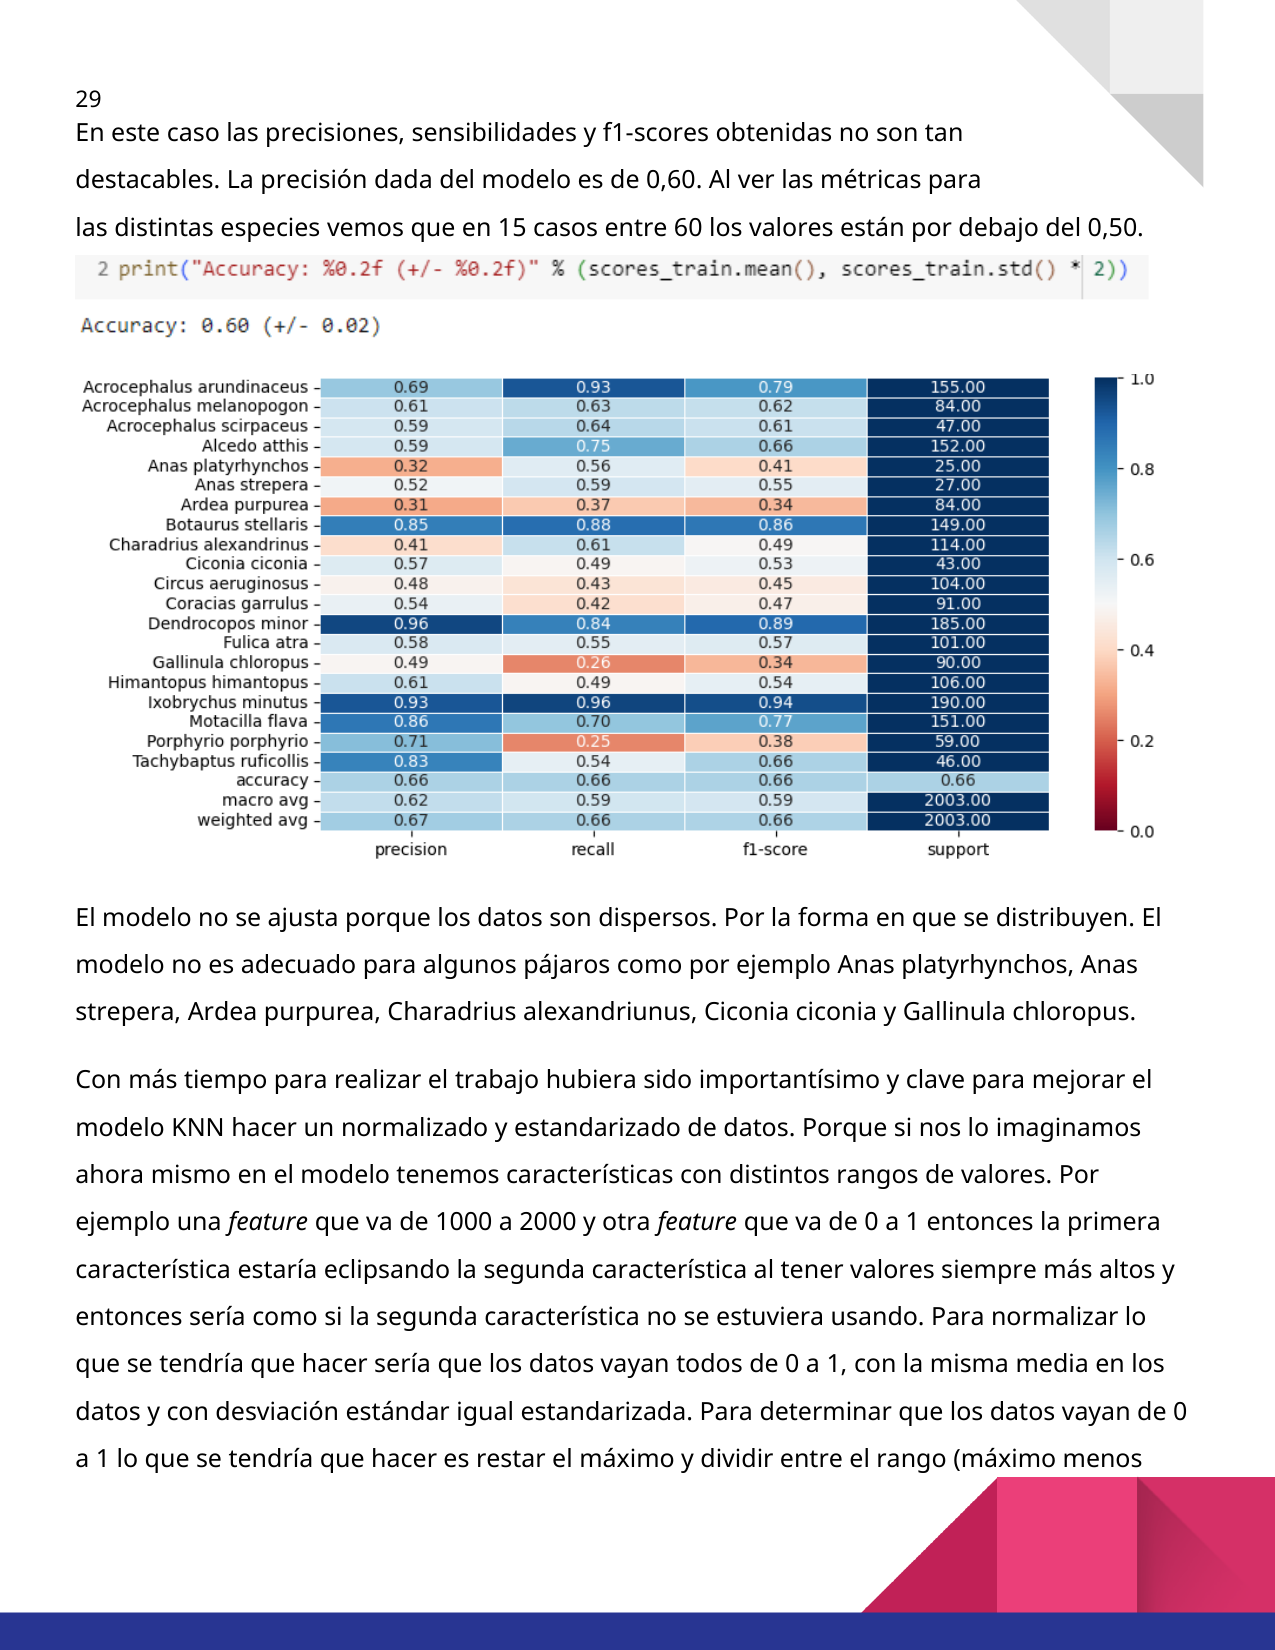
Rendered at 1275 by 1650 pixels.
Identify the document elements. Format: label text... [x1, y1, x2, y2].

picture [75, 374, 1176, 867]
picture [0, 1475, 1275, 1650]
picture [1015, 0, 1204, 188]
text En este caso las precisiones, sensibilidades y f1-scores obtenidas no son tan destacables. La precisión dada del modelo es de 0,60. Al ver las métricas para las distintas especies vemos que en 15 casos entre 60 los valores están por debajo del 0,50. [75, 114, 1198, 341]
text El modelo no se ajusta porque los datos son dispersos. Por la forma en que se distribuyen. El modelo no es adecuado para algunos pájaros como por ejemplo Anas platyrhynchos, Anas strepera, Ardea purpurea, Charadrius alexandriunus, Ciconia ciconia y Gallinula chloropus. [75, 899, 1198, 1028]
text Con más tiempo para realizar el trabajo hubiera sido importantísimo y clave para mejorar el modelo KNN hacer un normalizado y estandarizado de datos. Porque si nos lo imaginamos ahora mismo en el modelo tenemos características con distintos rangos de valores. Por ejemplo una feature que va de 1000 a 2000 y otra feature que va de 0 a 1 entonces la primera característica estaría eclipsando la segunda característica al tener valores siempre más altos y entonces sería como si la segunda característica no se estuviera usando. Para normalizar lo que se tendría que hacer sería que los datos vayan todos de 0 a 1, con la misma media en los datos y con desviación estándar igual estandarizada. Para determinar que los datos vayan de 0 a 1 lo que se tendría que hacer es restar el máximo y dividir entre el rango (máximo menos mínimo), o sea: . Para hacer que la media esté en el 0 y la desviación estándar sea 1 se tiene que hacer la muestra (x) menos el valor de la media (μ) dividido entre la desviación estándar (σ), o sea la fórmula típica de la z de una distribución normal: [75, 1062, 1198, 1474]
picture [75, 255, 1149, 342]
